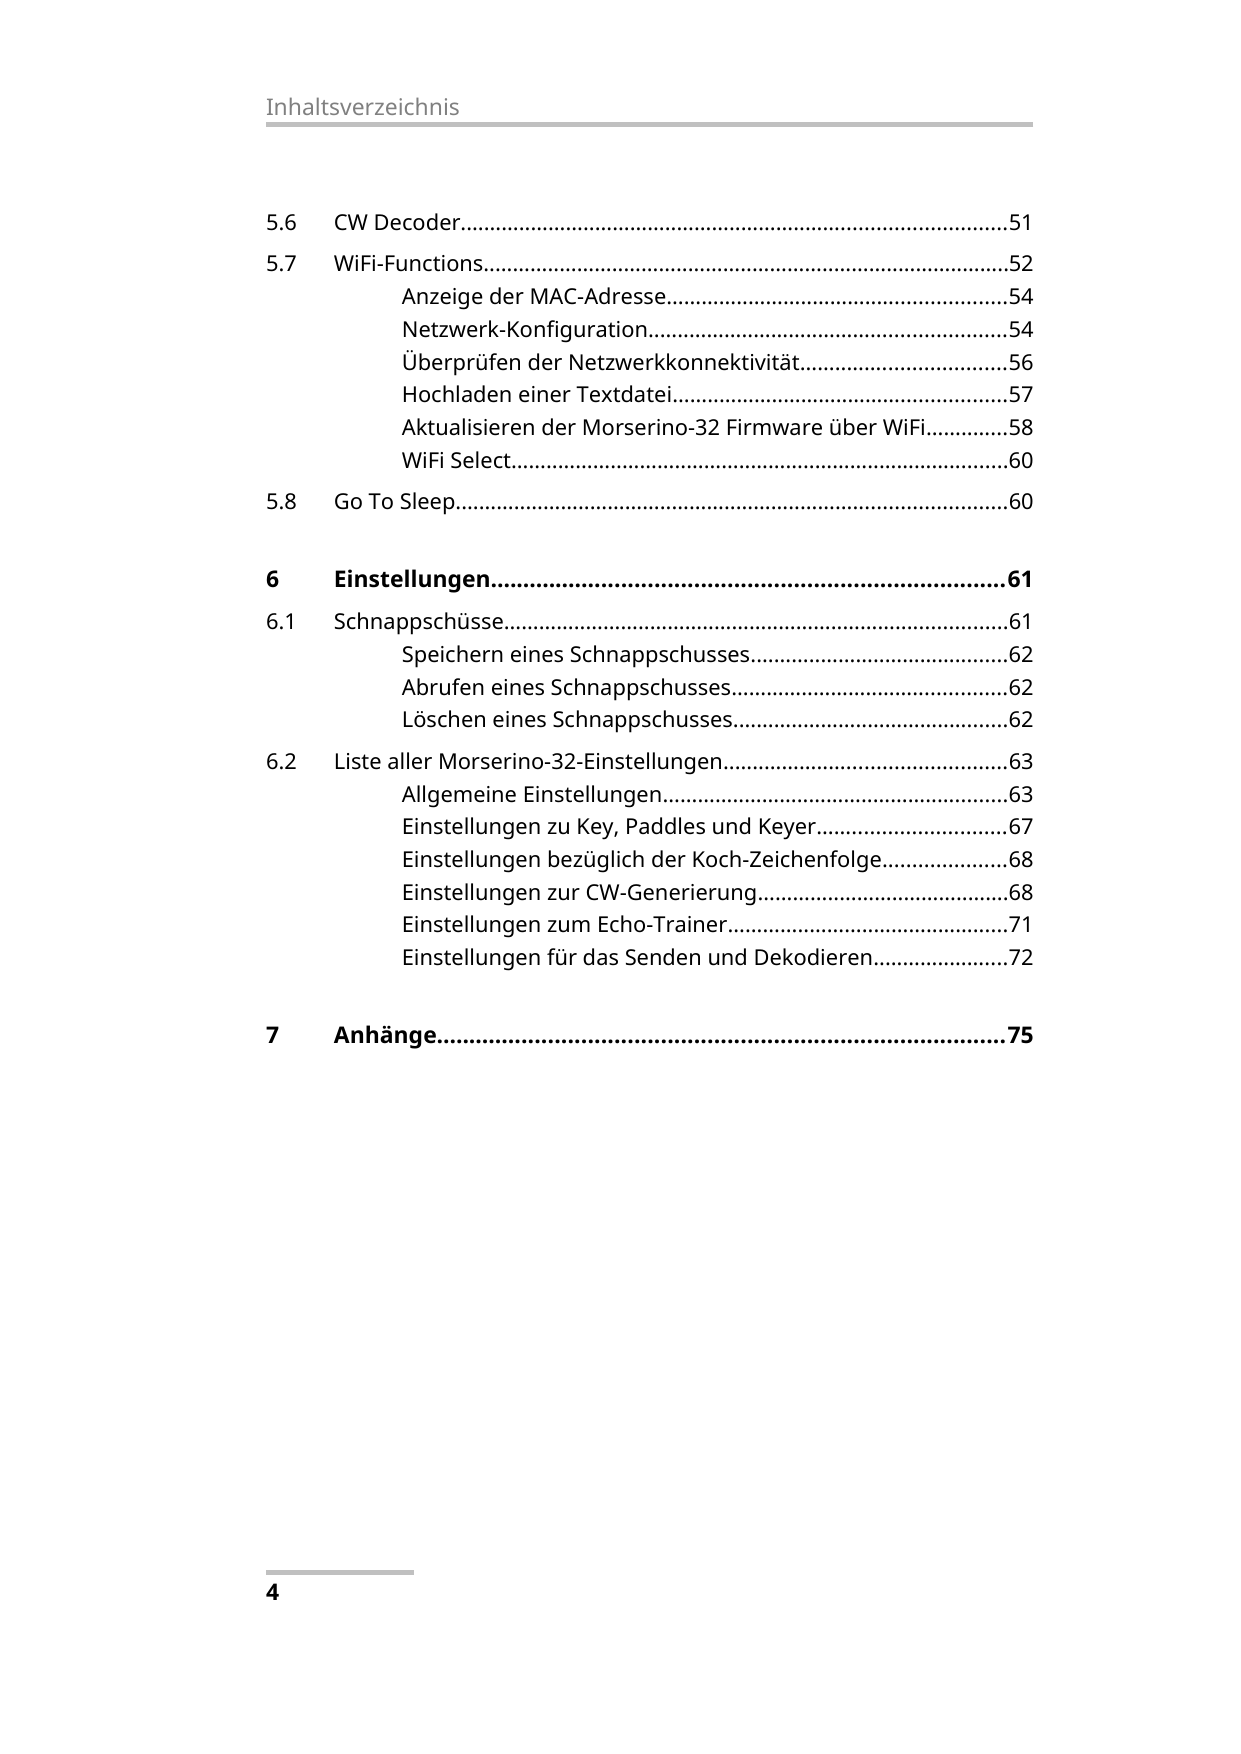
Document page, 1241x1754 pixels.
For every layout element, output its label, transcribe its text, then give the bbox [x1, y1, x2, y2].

text Anzeige der MAC-Adresse 54 [334, 281, 1033, 311]
text Einstellungen zum Echo-Trainer 71 [334, 909, 1033, 939]
text Netzwerk-Konfiguration 54 [334, 314, 1033, 343]
text Löschen eines Schnappschusses 62 [334, 704, 1033, 734]
text Einstellungen für das Senden und Dekodieren 72 [334, 942, 1033, 972]
text 7 Anhänge 75 [266, 1019, 1033, 1051]
text 5.6 CW Decoder 51 [266, 207, 1033, 237]
text Abrufen eines Schnappschusses 62 [334, 672, 1033, 701]
text 6.1 Schnappschüsse 61 [266, 606, 1033, 636]
text 6.2 Liste aller Morserino-32-Einstellungen 63 [266, 746, 1033, 776]
text 5.8 Go To Sleep 60 [266, 486, 1033, 516]
text WiFi Select 60 [334, 444, 1033, 474]
text Einstellungen zu Key, Paddles und Keyer 67 [334, 811, 1033, 841]
text Einstellungen bezüglich der Koch-Zeichenfolge 68 [334, 844, 1033, 874]
text Hochladen einer Textdatei 57 [334, 379, 1033, 409]
text Einstellungen zur CW-Generierung 68 [334, 877, 1033, 907]
text Allgemeine Einstellungen 63 [334, 779, 1033, 808]
text 5.7 WiFi-Functions 52 [266, 248, 1033, 278]
text Aktualisieren der Morserino-32 Firmware über WiFi 58 [334, 412, 1033, 442]
text Speichern eines Schnappschusses 62 [334, 639, 1033, 669]
text Überprüfen der Netzwerkkonnektivität 56 [334, 346, 1033, 376]
text 6 Einstellungen 61 [266, 563, 1033, 594]
